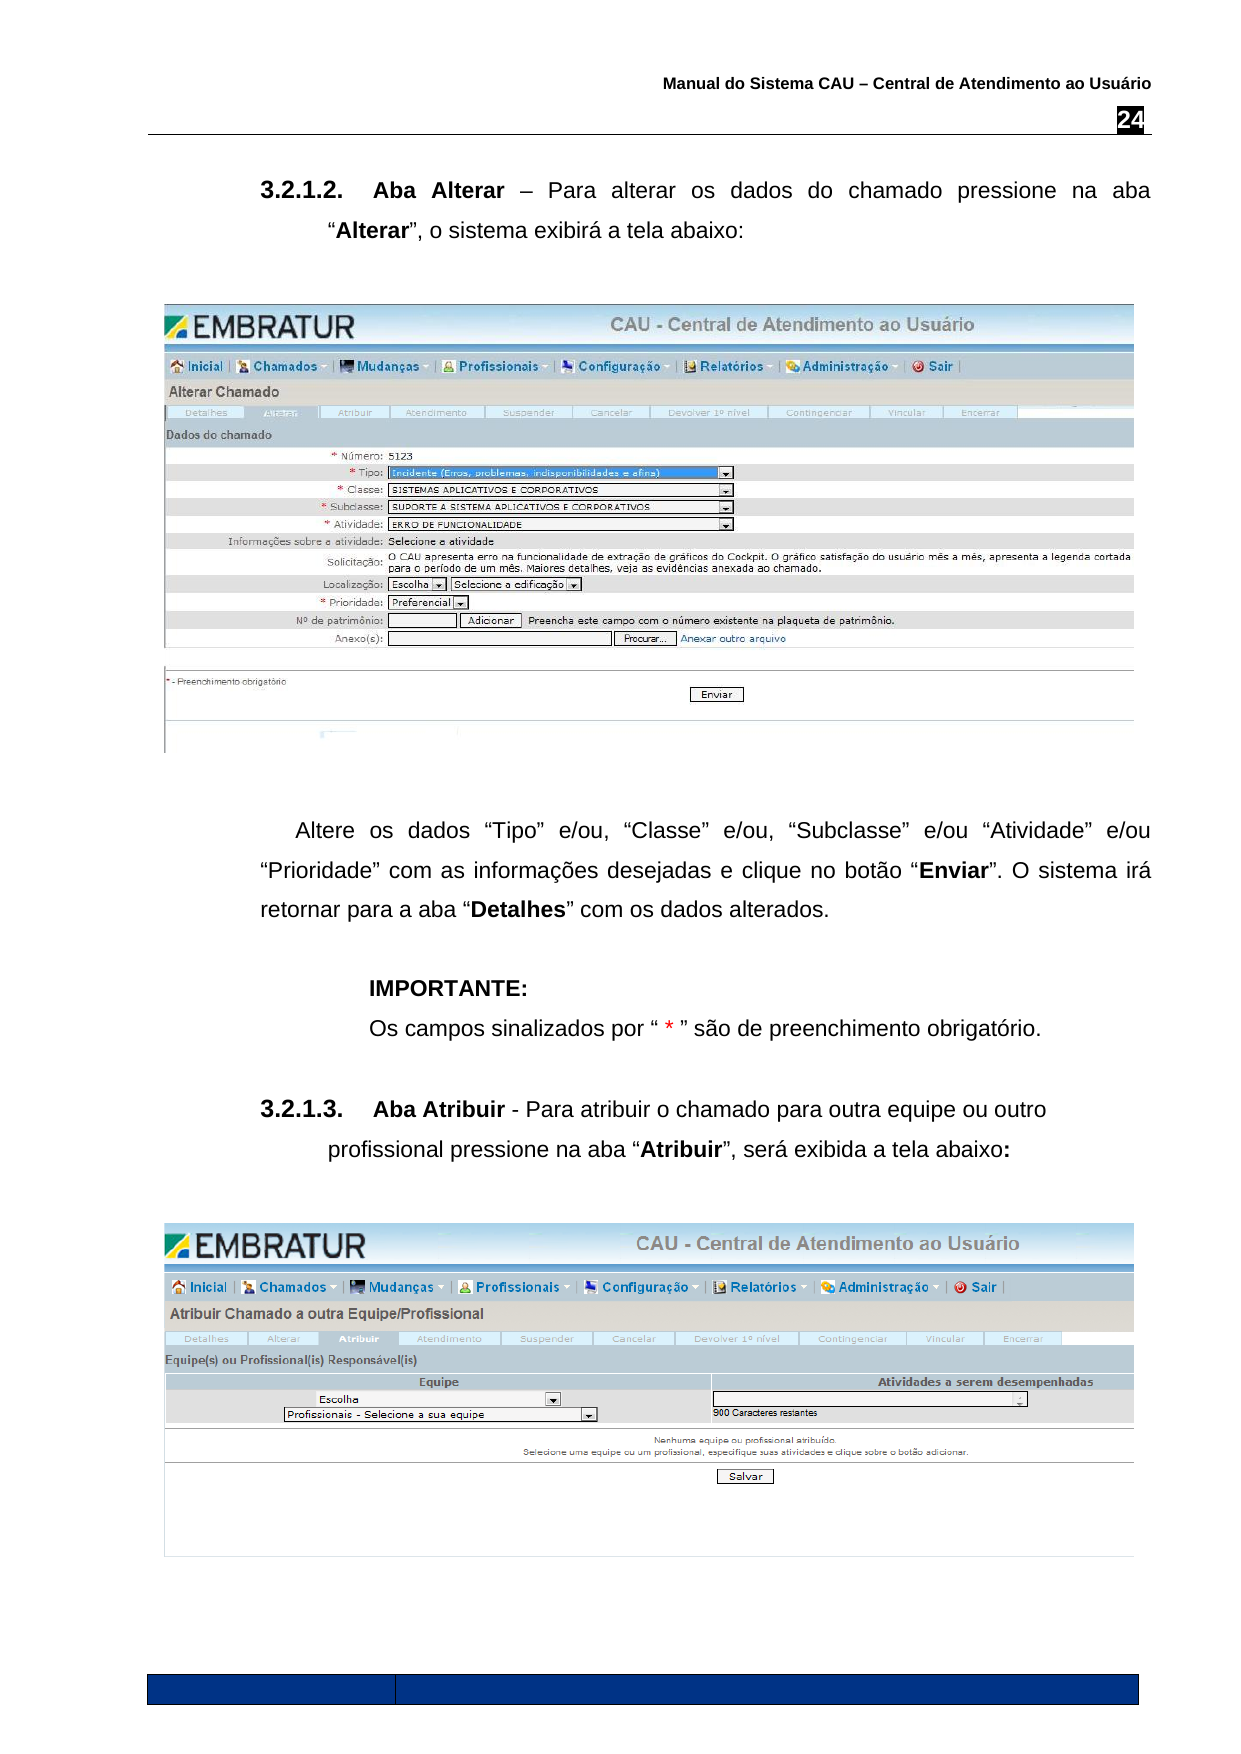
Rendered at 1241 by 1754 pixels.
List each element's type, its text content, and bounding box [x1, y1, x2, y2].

picture [164, 304, 1134, 753]
list Aba Atribuir - Para atribuir o chamado para outra equipe ou outro profissional pressione na aba “Atribuir”, será exibida a tela abaixo: [260, 1094, 1152, 1162]
text Altere os dados “Tipo” e/ou, “Classe” e/ou, “Subclasse” e/ou “Atividade” e/ou “Prioridade” com as informações desejadas e clique no botão “Enviar”. O sistema irá retornar para a aba “Detalhes” com os dados alterados. [260, 817, 1152, 923]
picture [164, 1223, 1134, 1557]
list Aba Alterar – Para alterar os dados do chamado pressione na aba “Alterar”, o sistema exibirá a tela abaixo: [260, 175, 1152, 243]
text IMPORTANTE: [295, 975, 1152, 1002]
text Os campos sinalizados por “ * ” são de preenchimento obrigatório. [295, 1015, 1152, 1041]
